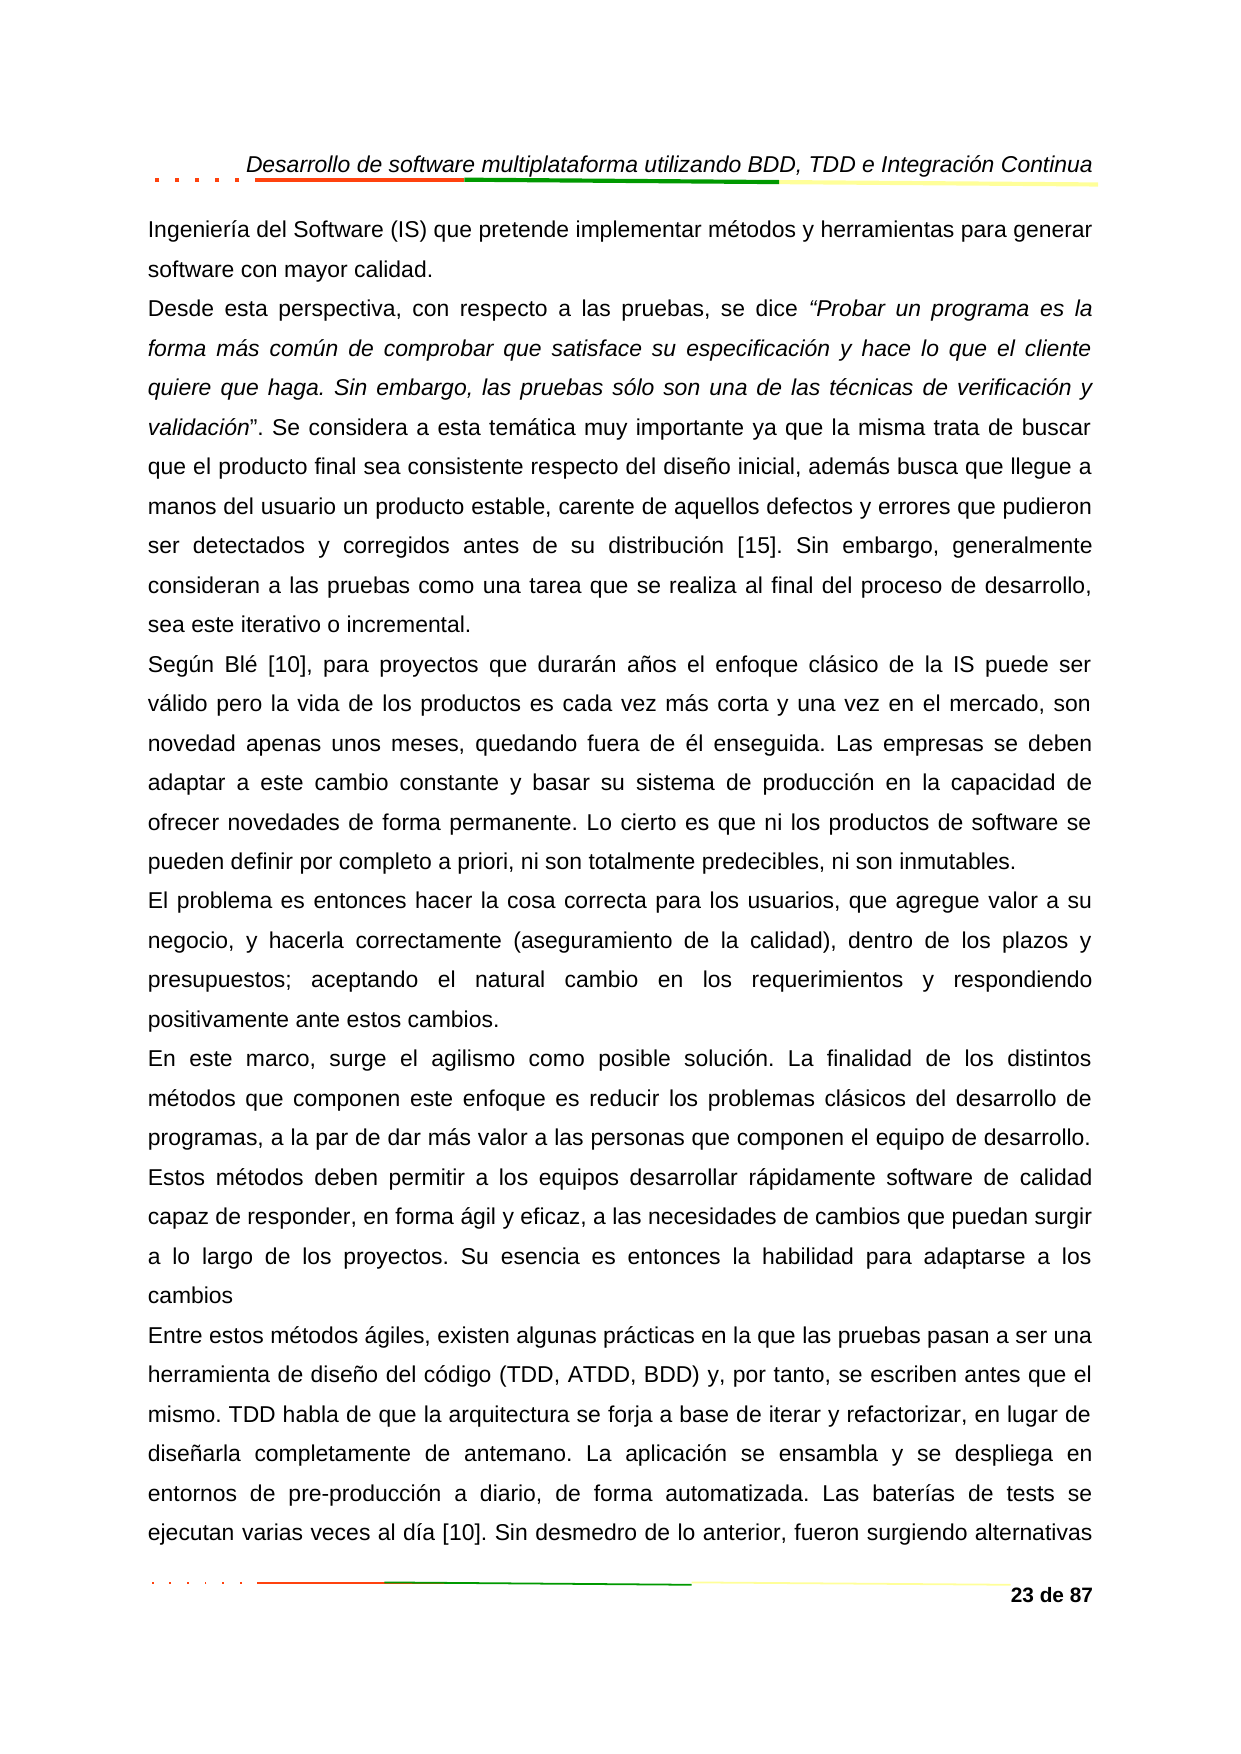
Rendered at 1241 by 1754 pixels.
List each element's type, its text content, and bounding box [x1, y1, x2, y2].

text Según Blé [10], para proyectos que durarán años el enfoque clásico de la IS puede ser válido pero la vida de los productos es cada vez más corta y una vez en el mercado, son novedad apenas unos meses, quedando fuera de él enseguida. Las empresas se deben adaptar a este cambio constante y basar su sistema de producción en la capacidad de ofrecer novedades de forma permanente. Lo cierto es que ni los productos de software se pueden definir por completo a priori, ni son totalmente predecibles, ni son inmutables. [148, 651, 1093, 874]
text Ingeniería del Software (IS) que pretende implementar métodos y herramientas para generar software con mayor calidad. [148, 216, 1093, 282]
text Entre estos métodos ágiles, existen algunas prácticas en la que las pruebas pasan a ser una herramienta de diseño del código (TDD, ATDD, BDD) y, por tanto, se escriben antes que el mismo. TDD habla de que la arquitectura se forja a base de iterar y refactorizar, en lugar de diseñarla completamente de antemano. La aplicación se ensambla y se despliega en entornos de pre-producción a diario, de forma automatizada. Las baterías de tests se ejecutan varias veces al día [10]. Sin desmedro de lo anterior, fueron surgiendo alternativas [148, 1322, 1093, 1546]
text En este marco, surge el agilismo como posible solución. La finalidad de los distintos métodos que componen este enfoque es reducir los problemas clásicos del desarrollo de programas, a la par de dar más valor a las personas que componen el equipo de desarrollo. Estos métodos deben permitir a los equipos desarrollar rápidamente software de calidad capaz de responder, en forma ágil y eficaz, a las necesidades de cambios que puedan surgir a lo largo de los proyectos. Su esencia es entonces la habilidad para adaptarse a los cambios [148, 1045, 1093, 1309]
text El problema es entonces hacer la cosa correcta para los usuarios, que agregue valor a su negocio, y hacerla correctamente (aseguramiento de la calidad), dentro de los plazos y presupuestos; aceptando el natural cambio en los requerimientos y respondiendo positivamente ante estos cambios. [148, 887, 1093, 1032]
text Desde esta perspectiva, con respecto a las pruebas, se dice “Probar un programa es la forma más común de comprobar que satisface su especificación y hace lo que el cliente quiere que haga. Sin embargo, las pruebas sólo son una de las técnicas de verificación y validación”. Se considera a esta temática muy importante ya que la misma trata de buscar que el producto final sea consistente respecto del diseño inicial, además busca que llegue a manos del usuario un producto estable, carente de aquellos defectos y errores que pudieron ser detectados y corregidos antes de su distribución [15]. Sin embargo, generalmente consideran a las pruebas como una tarea que se realiza al final del proceso de desarrollo, sea este iterativo o incremental. [148, 295, 1093, 637]
